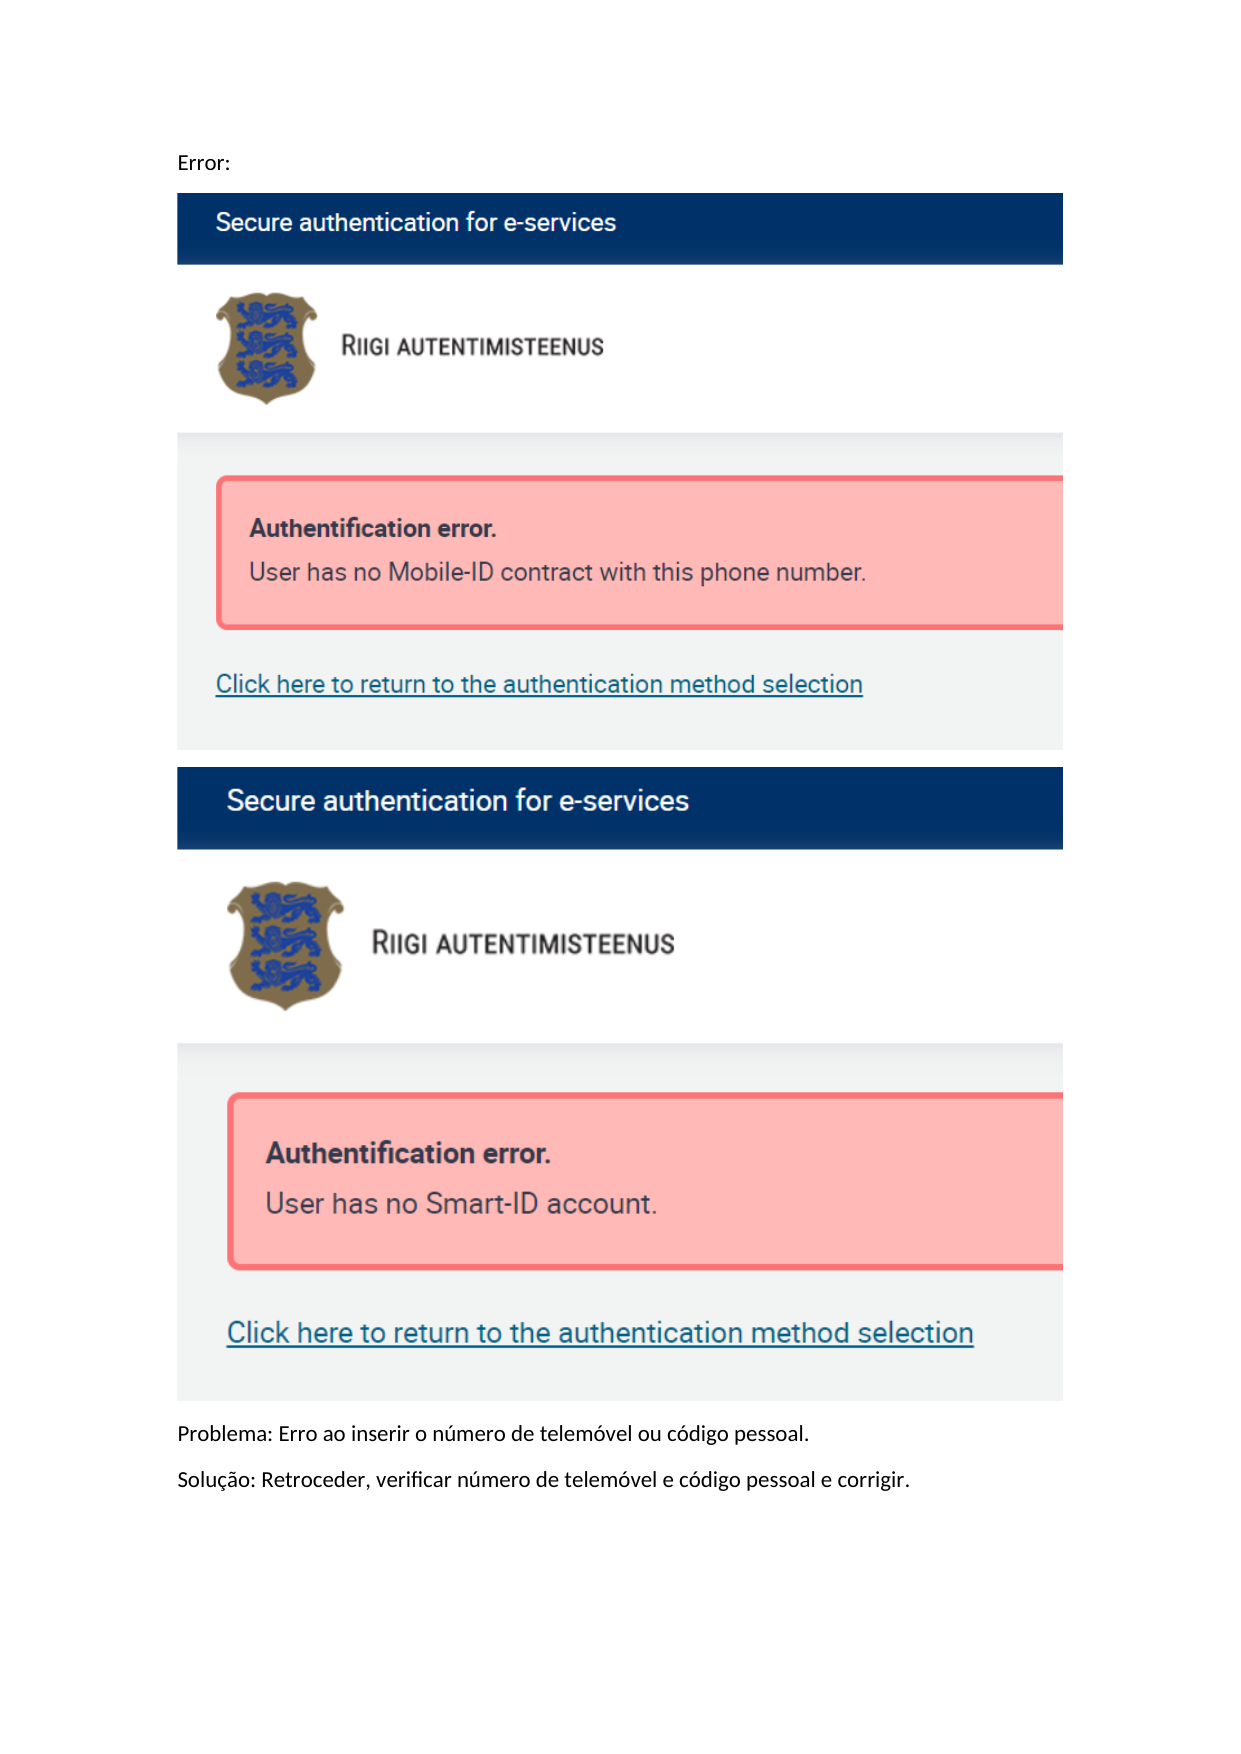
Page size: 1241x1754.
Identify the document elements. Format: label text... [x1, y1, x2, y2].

picture [177, 767, 1063, 1401]
text Solução: Retroceder, verificar número de telemóvel e código pessoal e corrigir. [177, 1465, 1063, 1493]
text Error: [177, 148, 1063, 176]
picture [177, 193, 1063, 750]
text Problema: Erro ao inserir o número de telemóvel ou código pessoal. [177, 1419, 1063, 1447]
